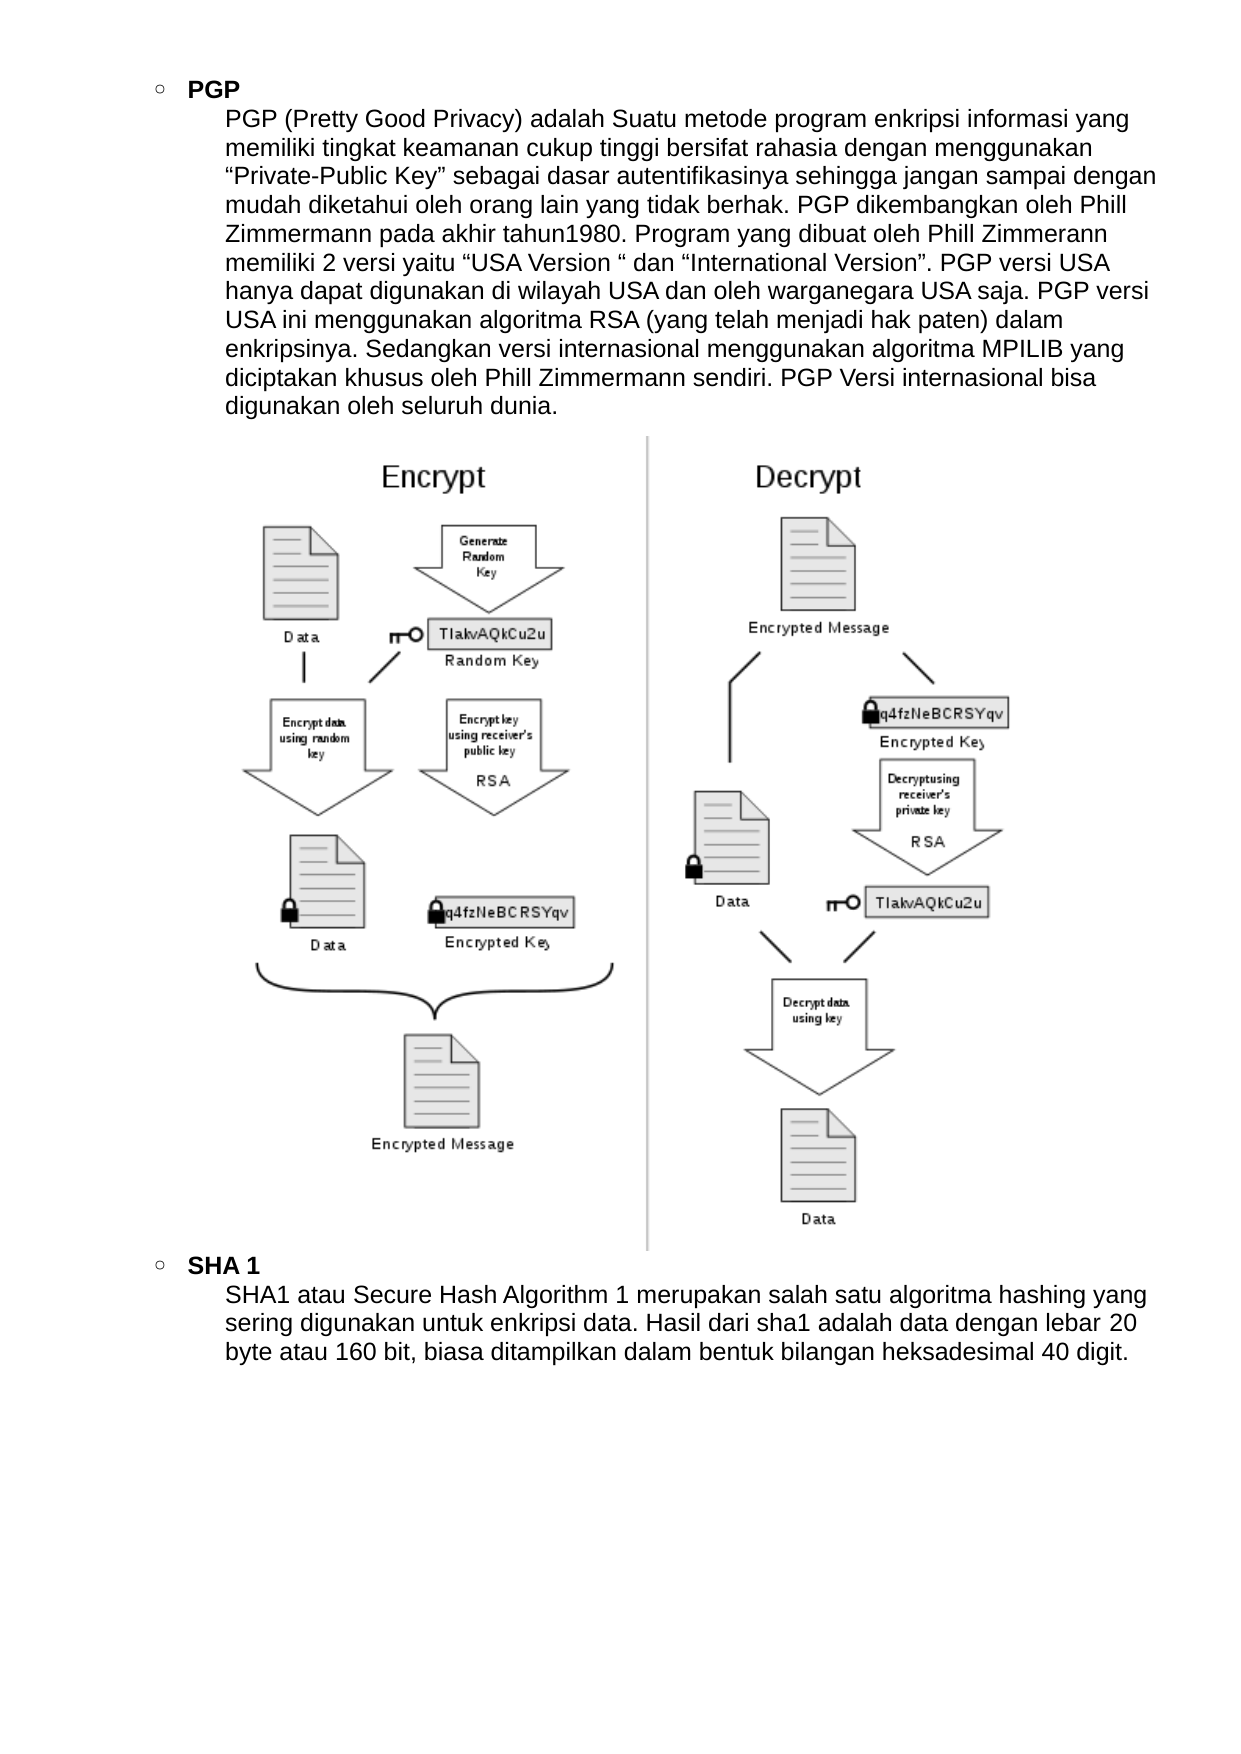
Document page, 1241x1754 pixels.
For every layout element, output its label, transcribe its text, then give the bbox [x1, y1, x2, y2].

list PGP (Pretty Good Privacy) adalah Suatu metode program enkripsi informasi yang memiliki tingkat keamanan cukup tinggi bersifat rahasia dengan menggunakan “Private-Public Key” sebagai dasar autentifikasinya sehingga jangan sampai dengan mudah diketahui oleh orang lain yang tidak berhak. PGP dikembangkan oleh Phill Zimmermann pada akhir tahun1980. Program yang dibuat oleh Phill Zimmerann memiliki 2 versi yaitu “USA Version “ dan “International Version”. PGP versi USA hanya dapat digunakan di wilayah USA dan oleh warganegara USA saja. PGP versi USA ini menggunakan algoritma RSA (yang telah menjadi hak paten) dalam enkripsinya. Sedangkan versi internasional menggunakan algoritma MPILIB yang diciptakan khusus oleh Phill Zimmermann sendiri. PGP Versi internasional bisa digunakan oleh seluruh dunia. [187, 104, 1166, 420]
picture [232, 436, 1014, 1251]
list SHA1 atau Secure Hash Algorithm 1 merupakan salah satu algoritma hashing yang sering digunakan untuk enkripsi data. Hasil dari sha1 adalah data dengan lebar 20 byte atau 160 bit, biasa ditampilkan dalam bentuk bilangan heksadesimal 40 digit. [187, 1280, 1166, 1366]
list SHA 1 [150, 1251, 1166, 1280]
list PGP [150, 75, 1166, 104]
